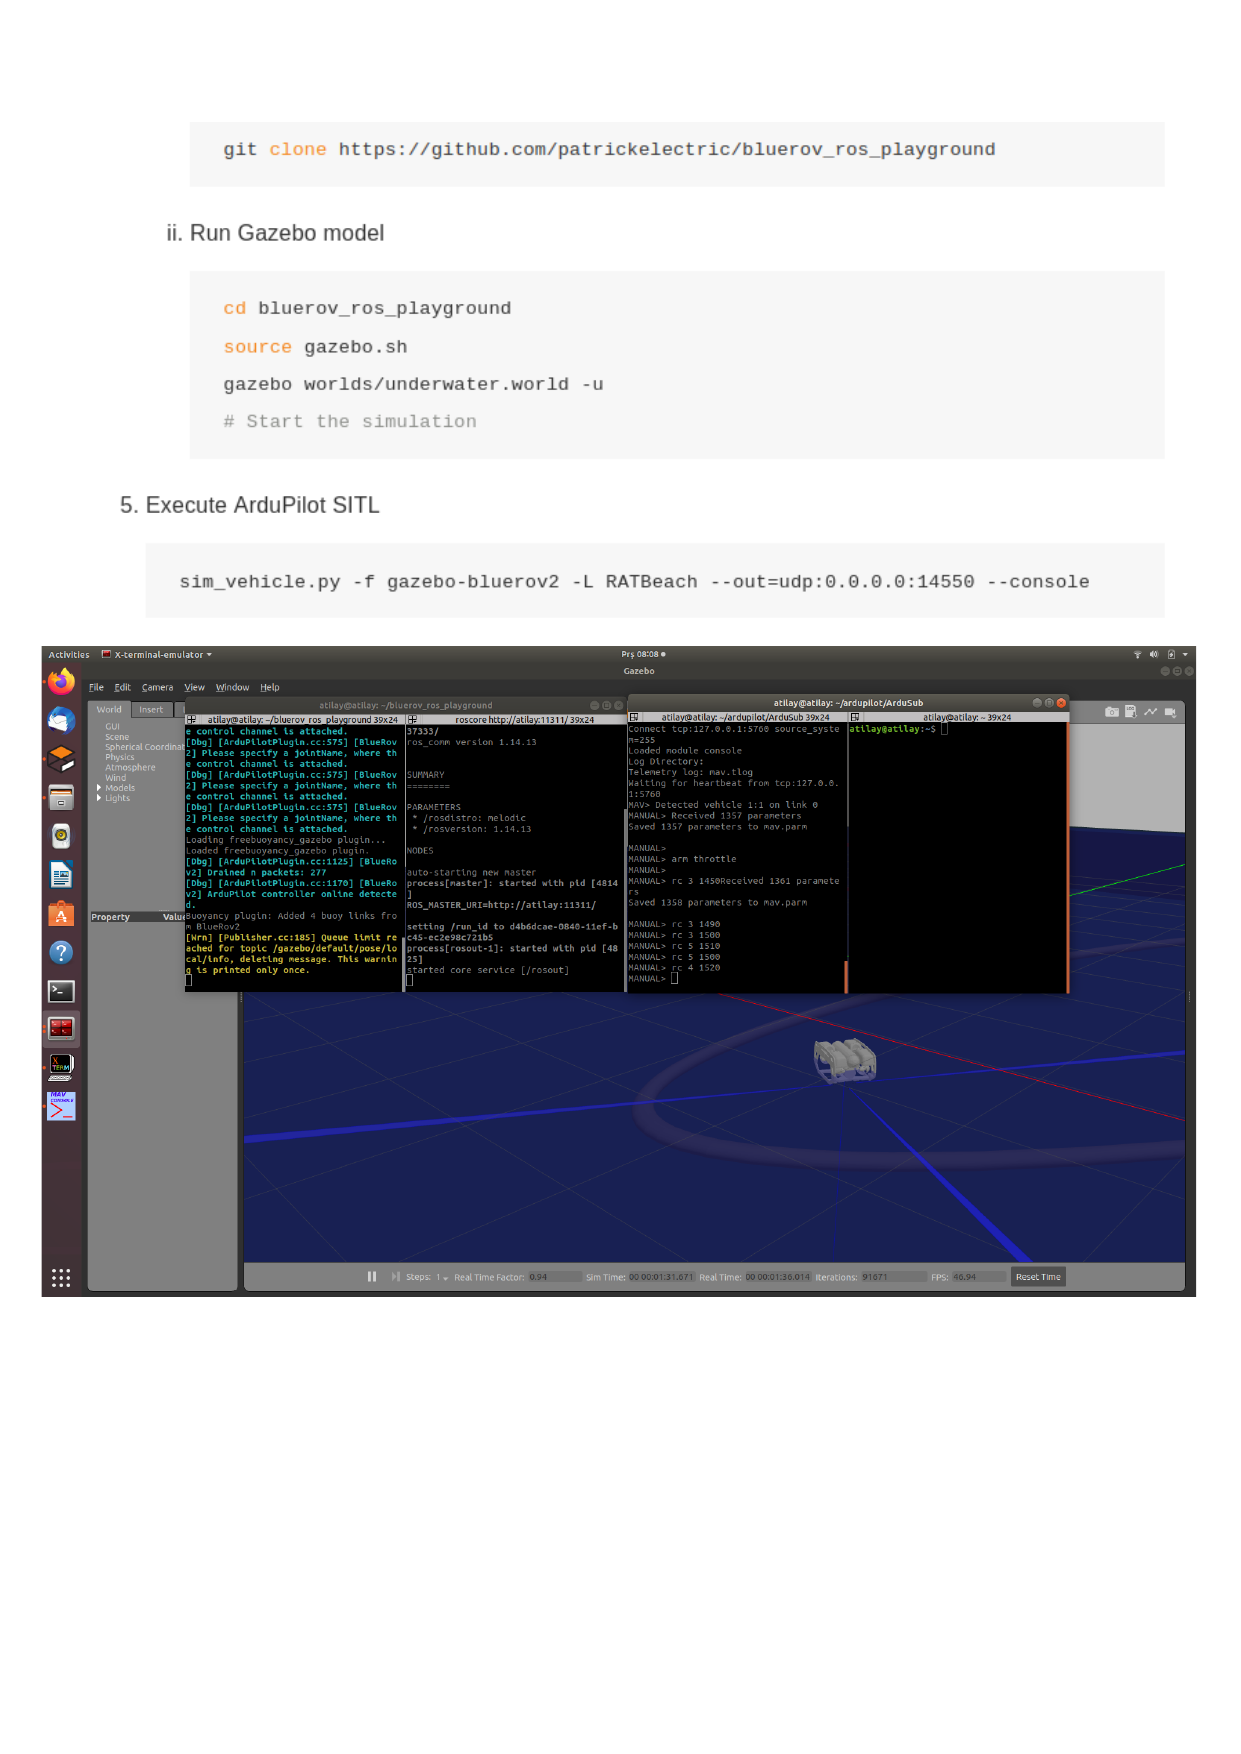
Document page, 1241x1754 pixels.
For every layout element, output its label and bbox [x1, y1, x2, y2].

picture [41, 122, 1198, 1297]
